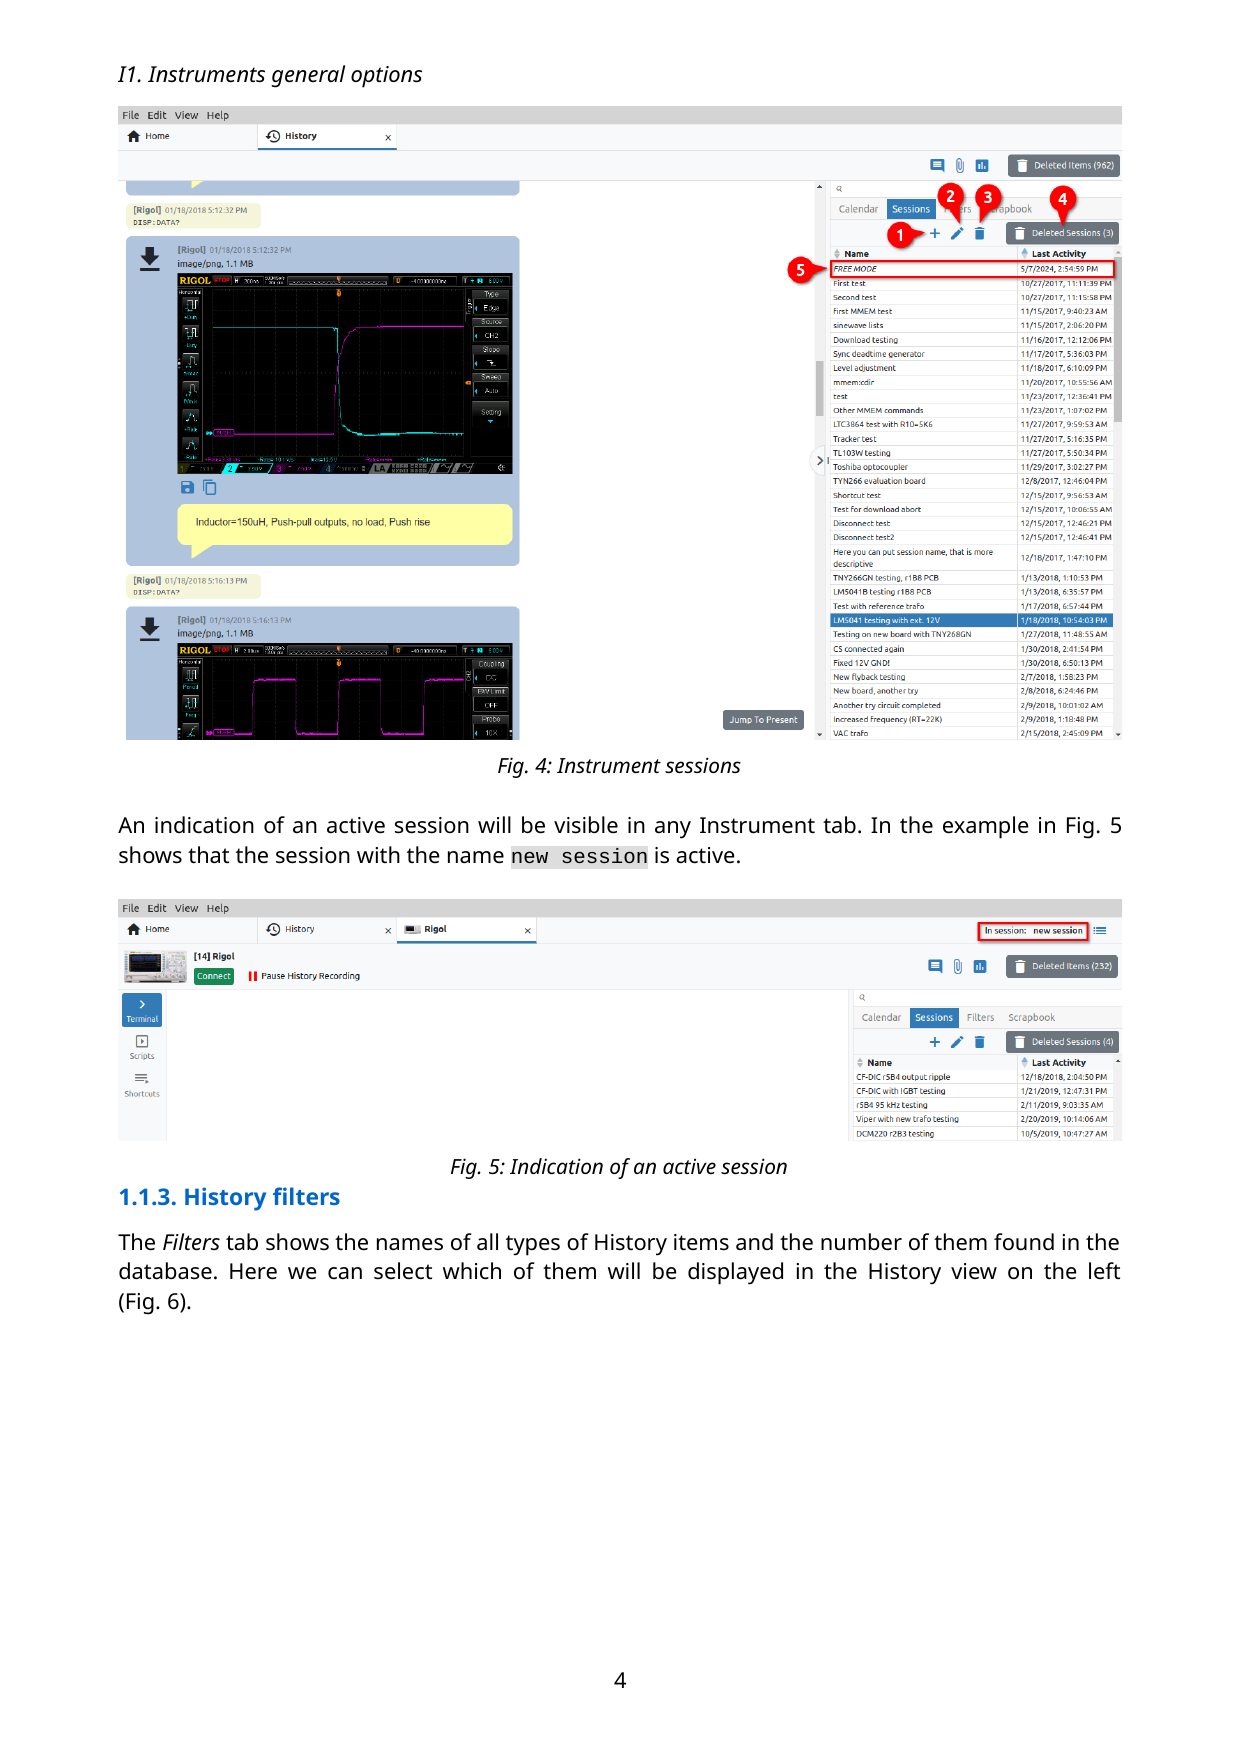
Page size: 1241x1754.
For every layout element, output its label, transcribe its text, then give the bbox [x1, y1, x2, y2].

list Fig. 5: Indication of an active session [118, 1141, 1122, 1180]
subtitle History filters [118, 1180, 1122, 1212]
text The Filters tab shows the names of all types of History items and the number of them found in the database. Here we can select which of them will be displayed in the History view on the left (Fig. 6). [118, 1226, 1122, 1316]
picture [118, 106, 1123, 740]
text Fig. 4: Instrument sessions [118, 740, 1122, 780]
text An indication of an active session will be visible in any Instrument tab. In the example in Fig. 5 shows that the session with the name new session is active. [118, 810, 1122, 869]
picture [118, 899, 1123, 1141]
